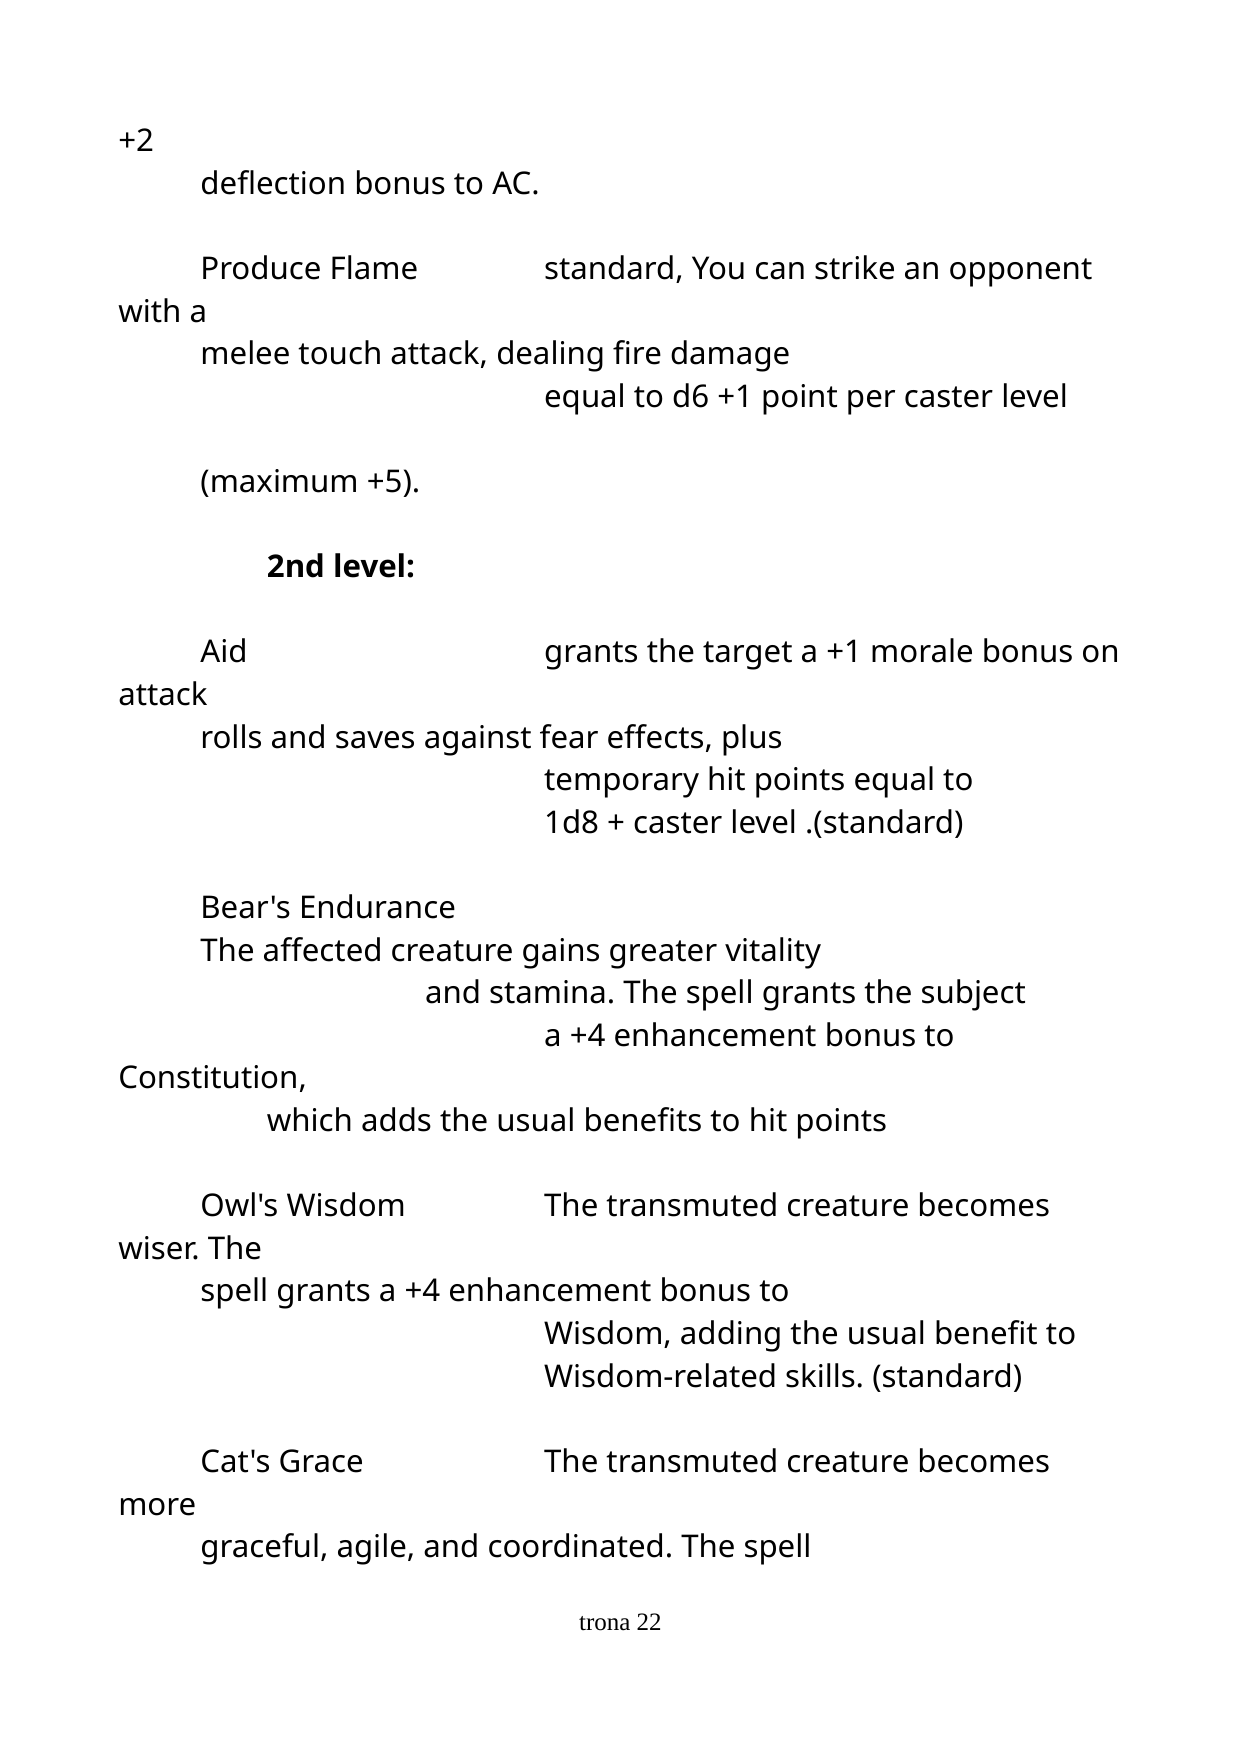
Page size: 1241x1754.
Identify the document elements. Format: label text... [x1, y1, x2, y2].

text Owl's Wisdom The transmuted creature becomes wiser. The spell grants a +4 enhancement bonus to Wisdom, adding the usual benefit to [118, 1183, 1122, 1354]
text Produce Flame standard, You can strike an opponent with a melee touch attack, dealing fire damage equal to d6 +1 point per caster level (maximum +5). [118, 246, 1122, 502]
text a +4 enhancement bonus to Constitution, which adds the usual benefits to hit points [118, 1013, 1122, 1141]
text Wisdom-related skills. (standard) [118, 1354, 1122, 1396]
text Aid grants the target a +1 morale bonus on attack rolls and saves against fear effects, plus temporary hit points equal to [118, 629, 1122, 800]
text +2 deflection bonus to AC. [118, 118, 1122, 203]
text 2nd level: [118, 544, 1122, 587]
text Cat's Grace The transmuted creature becomes more graceful, agile, and coordinated. The spell [118, 1396, 1122, 1567]
text 1d8 + caster level .(standard) Bear's Endurance The affected creature gains greater vitality and stamina. The spell grants the subject [118, 800, 1122, 1013]
